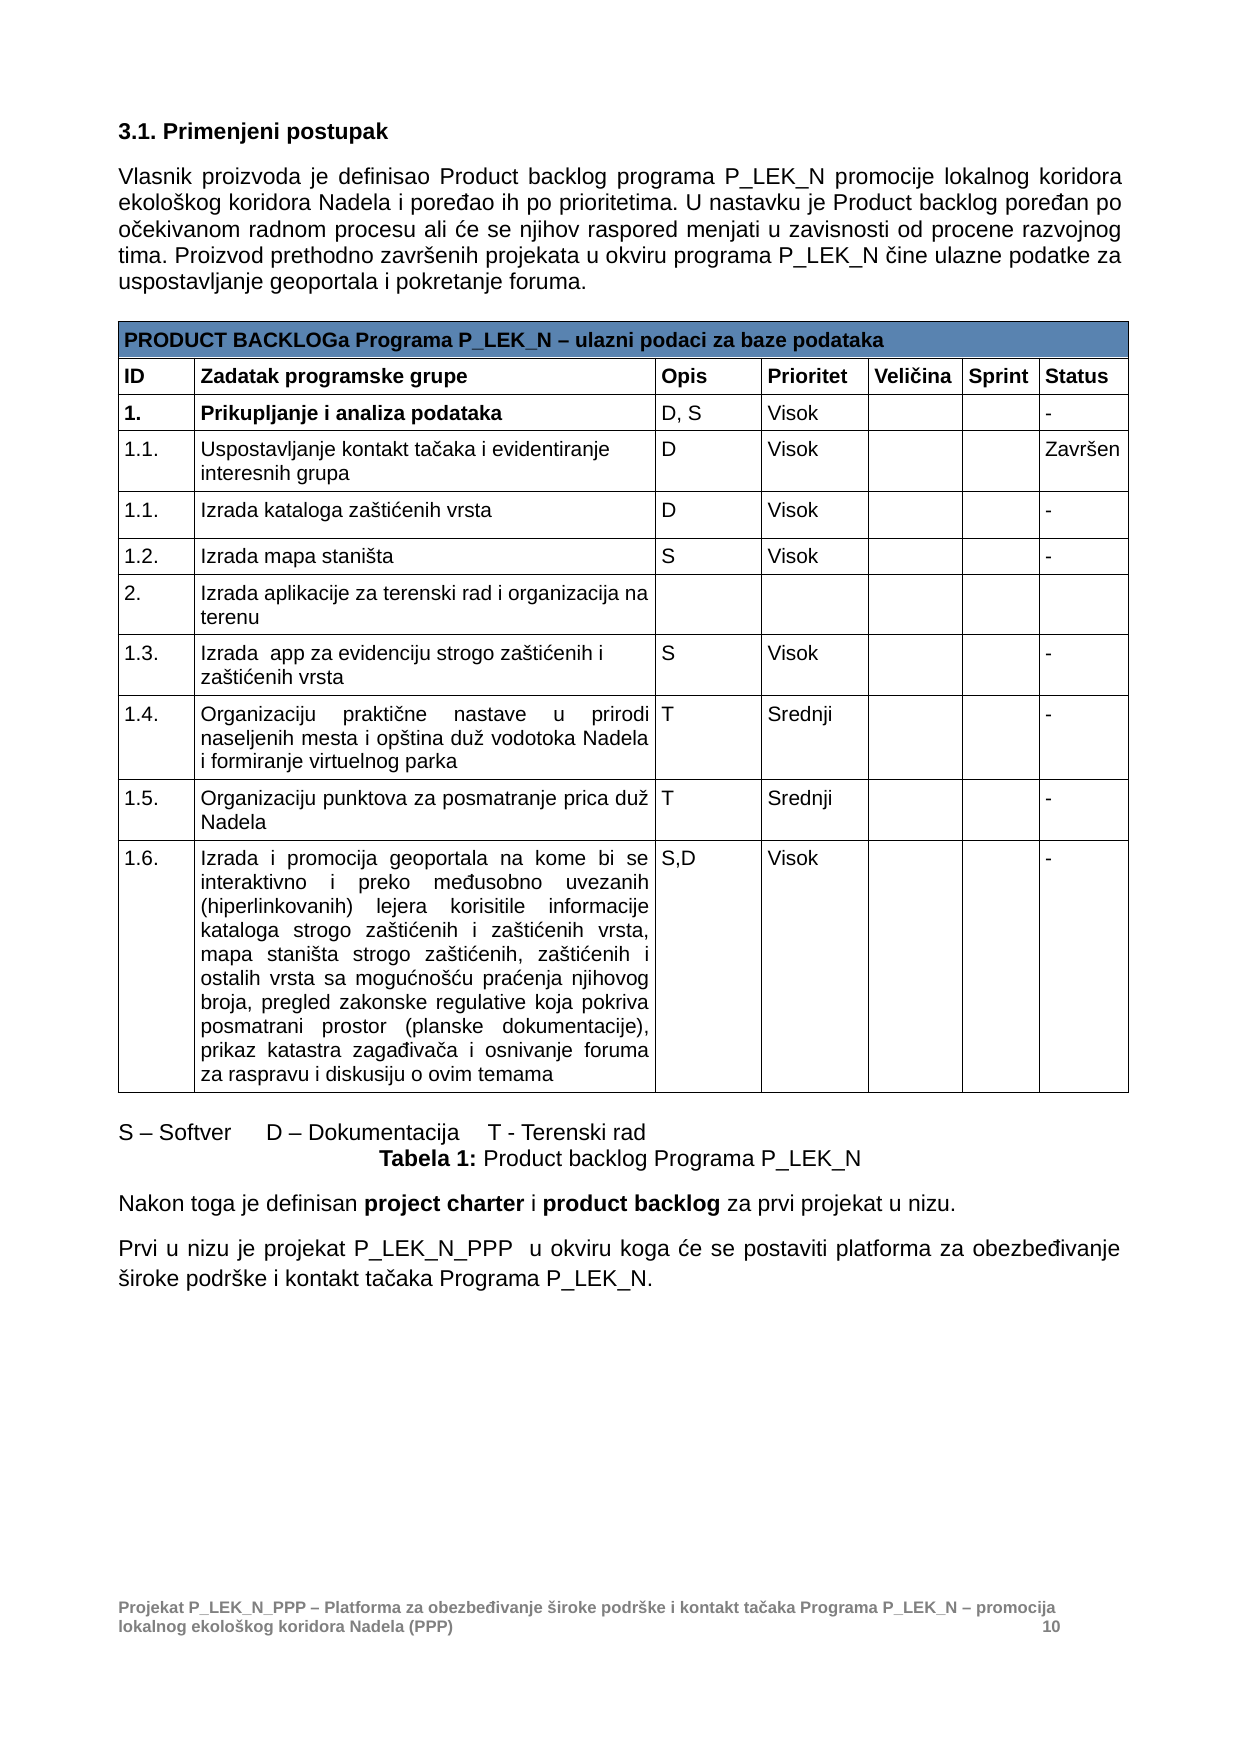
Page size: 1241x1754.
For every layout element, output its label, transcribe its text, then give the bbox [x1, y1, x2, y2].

table_cell 1.2. [119, 539, 194, 574]
table_cell [869, 431, 962, 491]
table_cell Status [1040, 359, 1128, 394]
table_cell [869, 696, 962, 779]
table_cell - [1040, 492, 1128, 537]
table_cell 1.5. [119, 780, 194, 839]
table_cell Visok [762, 841, 868, 1092]
table_cell [656, 575, 761, 634]
table_cell [869, 841, 962, 1092]
table_cell Organizaciju punktova za posmatranje prica duž Nadela [195, 780, 655, 839]
table_cell Sprint [963, 359, 1039, 394]
table_cell Visok [762, 395, 868, 430]
table_cell - [1040, 696, 1128, 779]
text Nakon toga je definisan project charter i product backlog za prvi projekat u nizu. [118, 1190, 1122, 1216]
table_cell [963, 635, 1039, 695]
table_cell Visok [762, 539, 868, 574]
table_cell S [656, 539, 761, 574]
table_cell - [1040, 841, 1128, 1092]
table_cell [963, 492, 1039, 537]
table_cell S [656, 635, 761, 695]
table_cell Izrada kataloga zaštićenih vrsta [195, 492, 655, 537]
table_cell Visok [762, 431, 868, 491]
table_cell 2. [119, 575, 194, 634]
table_cell Organizaciju praktične nastave u prirodi naseljenih mesta i opština duž vodotoka Nadela i formiranje virtuelnog parka [195, 696, 655, 779]
table_cell [963, 841, 1039, 1092]
table_cell 1.3. [119, 635, 194, 695]
table_cell Srednji [762, 780, 868, 839]
table_cell [869, 492, 962, 537]
table_cell Završen [1040, 431, 1128, 491]
table_cell 1.4. [119, 696, 194, 779]
table_cell [963, 575, 1039, 634]
table_cell Srednji [762, 696, 868, 779]
table_cell [963, 431, 1039, 491]
text 3.1. Primenjeni postupak [118, 118, 1122, 144]
table_cell D [656, 492, 761, 537]
table_cell 1.1. [119, 492, 194, 537]
table_cell Izrada app za evidenciju strogo zaštićenih i zaštićenih vrsta [195, 635, 655, 695]
table_cell [963, 395, 1039, 430]
table_cell [1040, 575, 1128, 634]
table_cell 1. [119, 395, 194, 430]
table_cell S,D [656, 841, 761, 1092]
table_cell [963, 780, 1039, 839]
table_cell - [1040, 539, 1128, 574]
table_cell D [656, 431, 761, 491]
table_cell Prioritet [762, 359, 868, 394]
table_cell 1.6. [119, 841, 194, 1092]
table_cell Visok [762, 492, 868, 537]
table_cell Prikupljanje i analiza podataka [195, 395, 655, 430]
table_cell D, S [656, 395, 761, 430]
table_cell [869, 575, 962, 634]
table_cell - [1040, 395, 1128, 430]
table_cell [869, 780, 962, 839]
table_cell Opis [656, 359, 761, 394]
table_cell Veličina [869, 359, 962, 394]
table_cell [869, 539, 962, 574]
table_cell Izrada i promocija geoportala na kome bi se interaktivno i preko međusobno uvezanih (hiperlinkovanih) lejera korisitile informacije kataloga strogo zaštićenih i zaštićenih vrsta, mapa staništa strogo zaštićenih, zaštićenih i ostalih vrsta sa mogućnošću praćenja njihovog broja, pregled zakonske regulative koja pokriva posmatrani prostor (planske dokumentacije), prikaz katastra zagađivača i osnivanje foruma za raspravu i diskusiju o ovim temama [195, 841, 655, 1092]
table_cell [869, 395, 962, 430]
table_cell - [1040, 635, 1128, 695]
text Tabela 1: Product backlog Programa P_LEK_N [118, 1145, 1122, 1172]
table_cell [963, 696, 1039, 779]
table_cell - [1040, 780, 1128, 839]
table_cell [869, 635, 962, 695]
table_cell Uspostavljanje kontakt tačaka i evidentiranje interesnih grupa [195, 431, 655, 491]
table_cell [762, 575, 868, 634]
text Prvi u nizu je projekat P_LEK_N_PPP u okviru koga će se postaviti platforma za obezbeđivanje široke podrške i kontakt tačaka Programa P_LEK_N. [118, 1235, 1122, 1291]
table_cell Izrada aplikacije za terenski rad i organizacija na terenu [195, 575, 655, 634]
table_cell T [656, 780, 761, 839]
table_cell [963, 539, 1039, 574]
table_cell ID [119, 359, 194, 394]
table_cell Visok [762, 635, 868, 695]
table_cell T [656, 696, 761, 779]
text S – Softver D – Dokumentacija T - Terenski rad [118, 1119, 1122, 1145]
table_cell Zadatak programske grupe [195, 359, 655, 394]
table_cell Izrada mapa staništa [195, 539, 655, 574]
table_header PRODUCT BACKLOGa Programa P_LEK_N – ulazni podaci za baze podataka [119, 322, 1128, 357]
text Vlasnik proizvoda je definisao Product backlog programa P_LEK_N promocije lokalnog koridora ekološkog koridora Nadela i poređao ih po prioritetima. U nastavku je Product backlog poređan po očekivanom radnom procesu ali će se njihov raspored menjati u zavisnosti od procene razvojnog tima. Proizvod prethodno završenih projekata u okviru programa P_LEK_N čine ulazne podatke za uspostavljanje geoportala i pokretanje foruma. [118, 163, 1122, 295]
table_cell 1.1. [119, 431, 194, 491]
